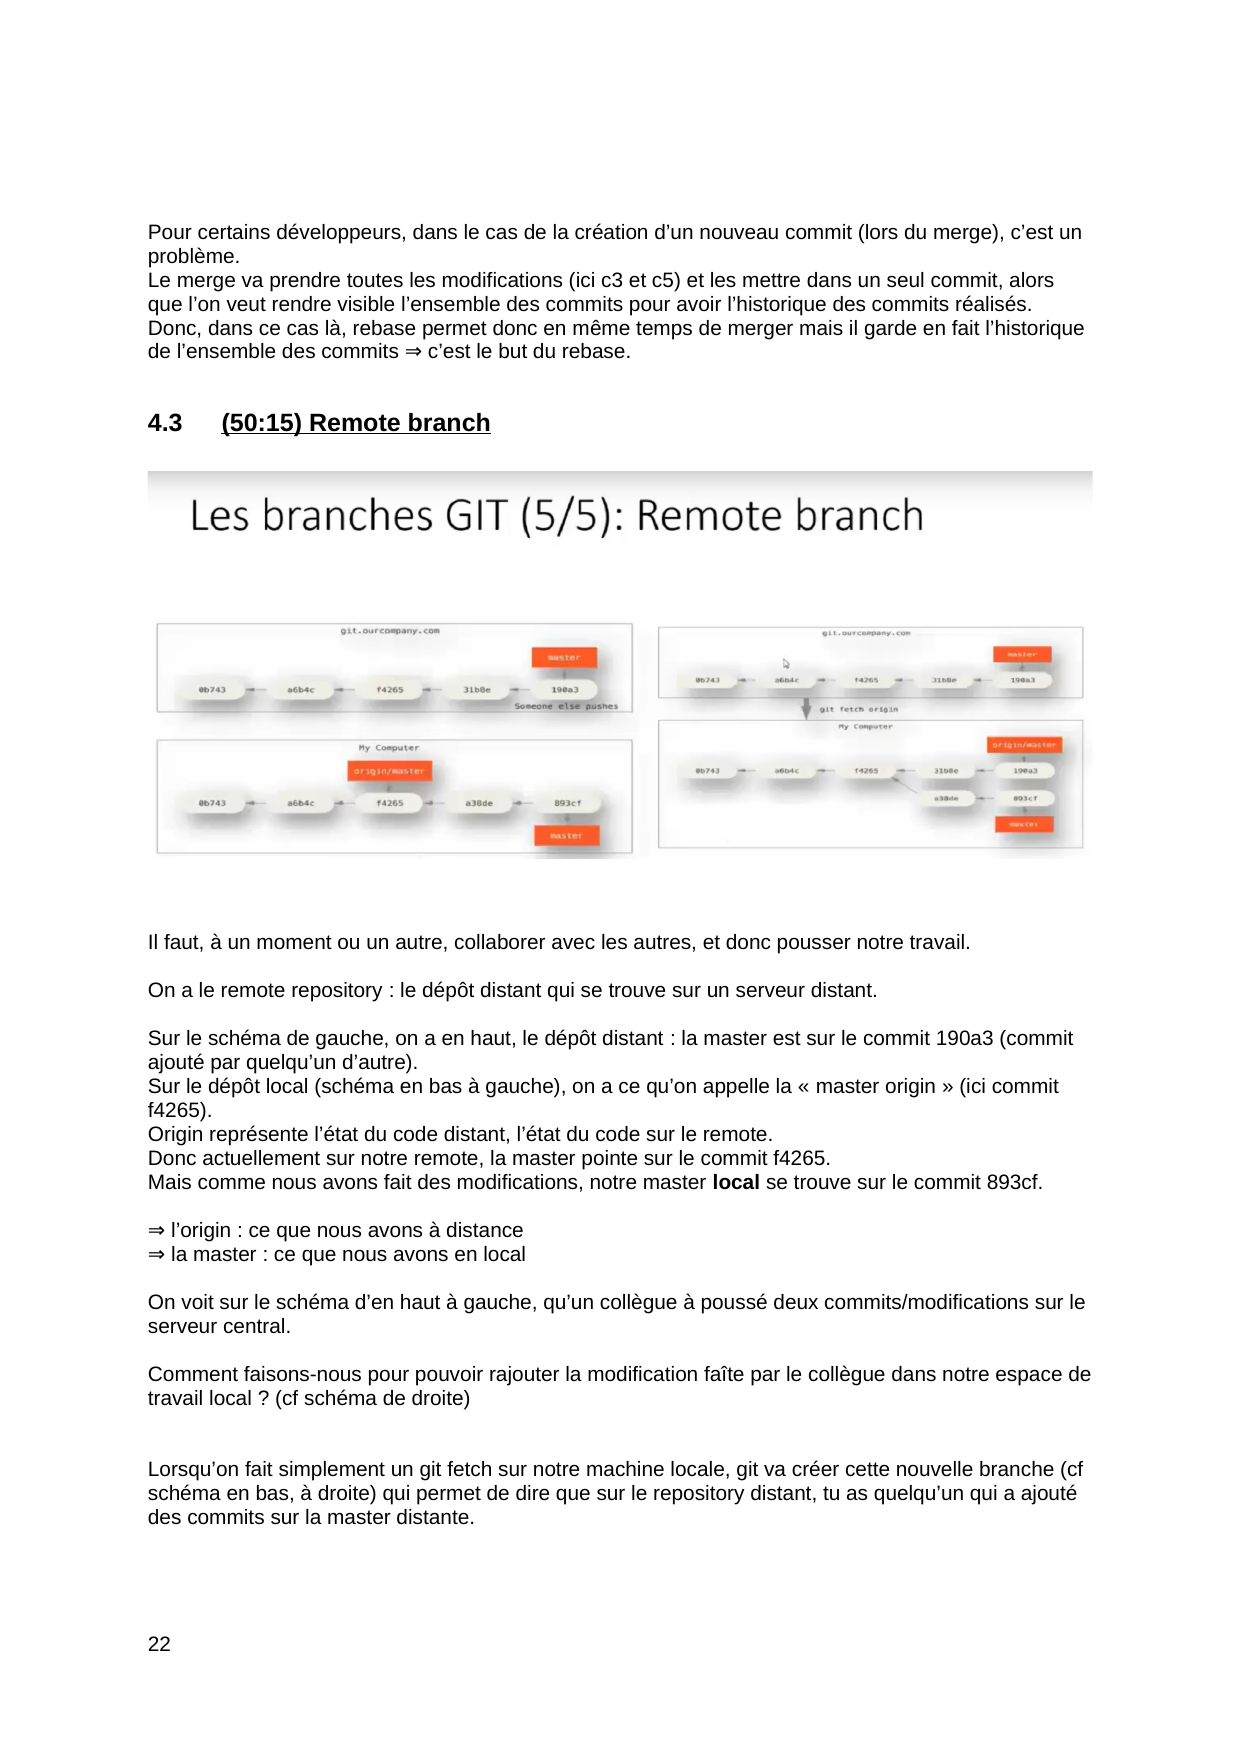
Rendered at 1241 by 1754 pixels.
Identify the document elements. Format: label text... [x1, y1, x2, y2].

text Pour certains développeurs, dans le cas de la création d’un nouveau commit (lors du merge), c’est un problème. [148, 219, 1093, 267]
text Comment faisons-nous pour pouvoir rajouter la modification faîte par le collègue dans notre espace de travail local ? (cf schéma de droite) [148, 1361, 1093, 1409]
text Mais comme nous avons fait des modifications, notre master local se trouve sur le commit 893cf. [148, 1170, 1093, 1194]
text Origin représente l’état du code distant, l’état du code sur le remote. [148, 1122, 1093, 1146]
text Lorsqu’on fait simplement un git fetch sur notre machine locale, git va créer cette nouvelle branche (cf schéma en bas, à droite) qui permet de dire que sur le repository distant, tu as quelqu’un qui a ajouté des commits sur la master distante. [148, 1457, 1093, 1529]
text Le merge va prendre toutes les modifications (ici c3 et c5) et les mettre dans un seul commit, alors que l’on veut rendre visible l’ensemble des commits pour avoir l’historique des commits réalisés. [148, 267, 1093, 315]
text Donc, dans ce cas là, rebase permet donc en même temps de merger mais il garde en fait l’historique de l’ensemble des commits ⇒ c’est le but du rebase. [148, 315, 1093, 363]
subtitle (50:15) Remote branch [148, 408, 1093, 437]
text ⇒ la master : ce que nous avons en local [148, 1242, 1093, 1266]
text Sur le schéma de gauche, on a en haut, le dépôt distant : la master est sur le commit 190a3 (commit ajouté par quelqu’un d’autre). [148, 1026, 1093, 1074]
text ⇒ l’origin : ce que nous avons à distance [148, 1218, 1093, 1242]
text On voit sur le schéma d’en haut à gauche, qu’un collègue à poussé deux commits/modifications sur le serveur central. [148, 1289, 1093, 1337]
text Donc actuellement sur notre remote, la master pointe sur le commit f4265. [148, 1146, 1093, 1170]
picture [147, 471, 1093, 859]
text Il faut, à un moment ou un autre, collaborer avec les autres, et donc pousser notre travail. [148, 930, 1093, 954]
text Sur le dépôt local (schéma en bas à gauche), on a ce qu’on appelle la « master origin » (ici commit f4265). [148, 1074, 1093, 1122]
text On a le remote repository : le dépôt distant qui se trouve sur un serveur distant. [148, 978, 1093, 1002]
